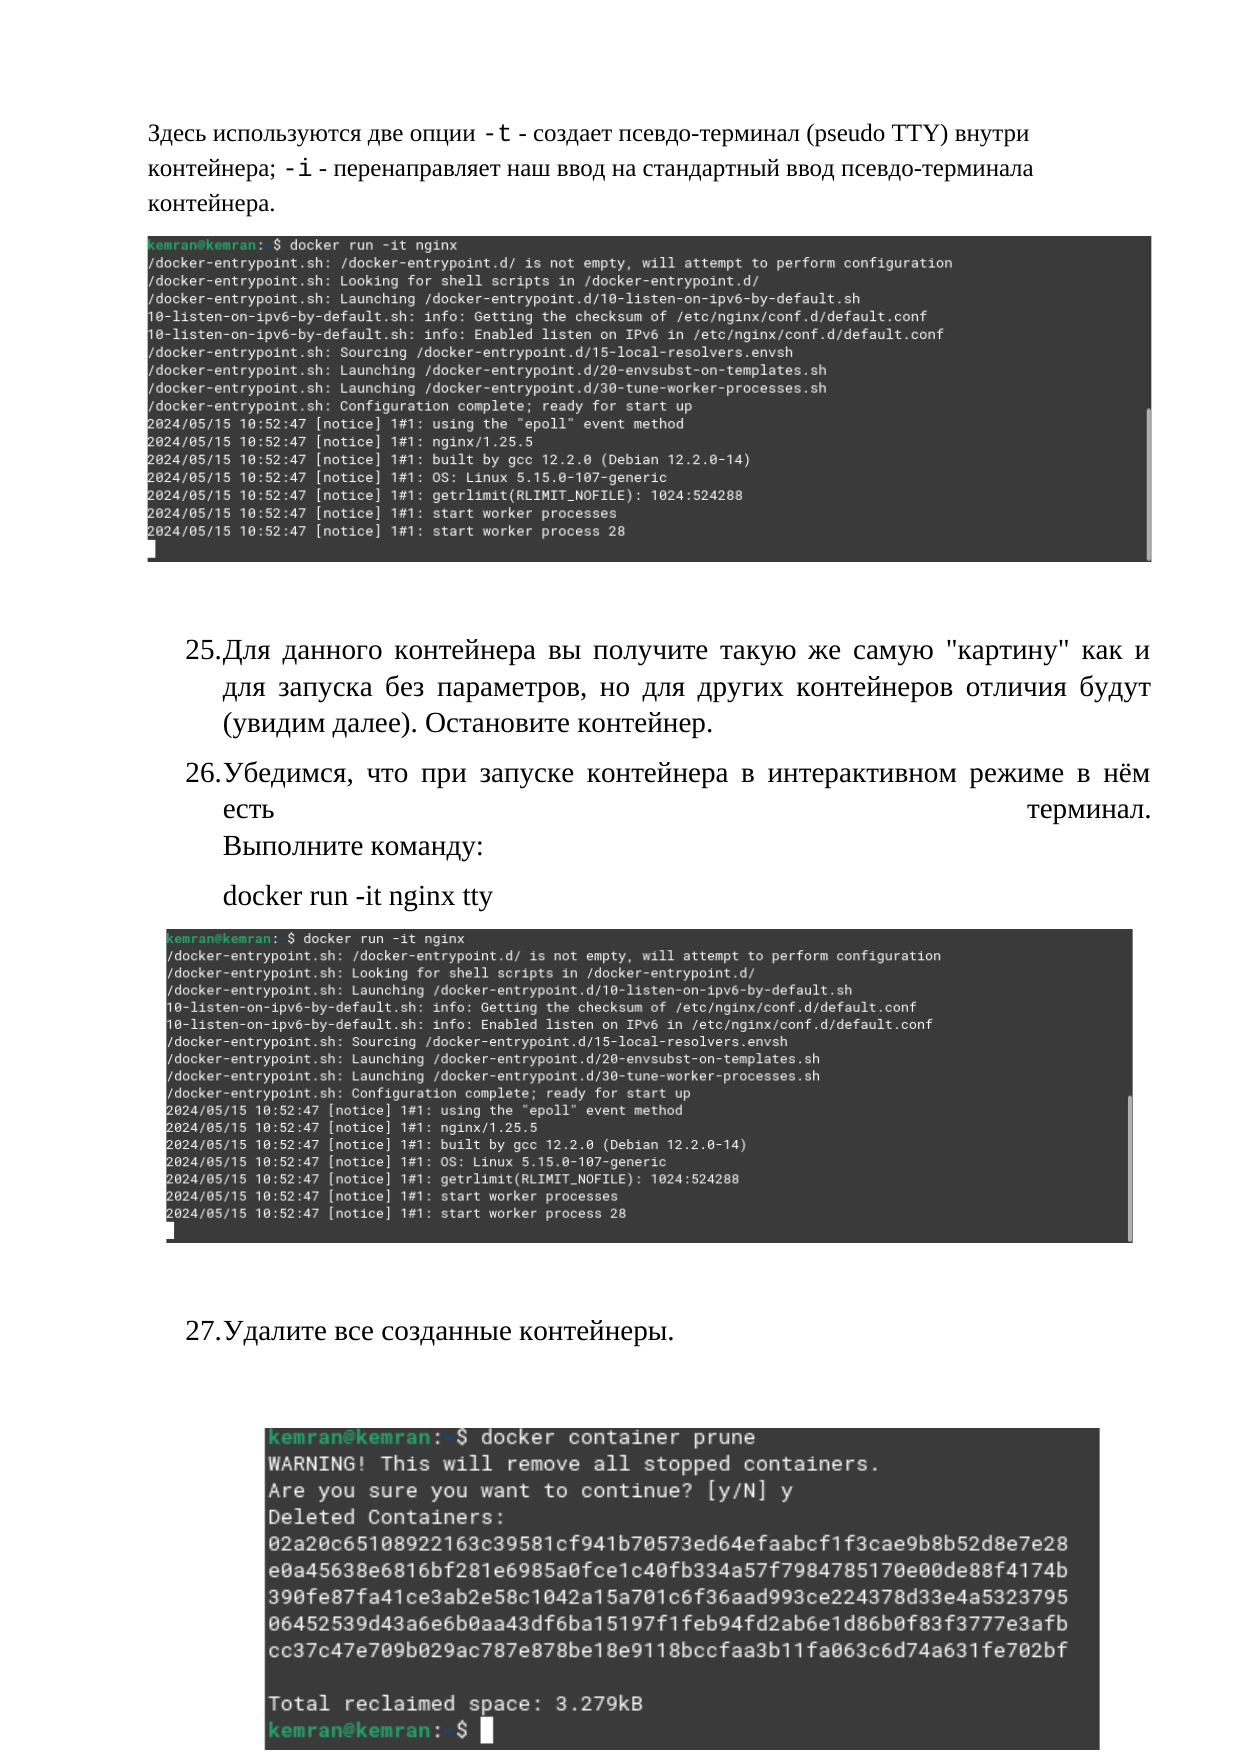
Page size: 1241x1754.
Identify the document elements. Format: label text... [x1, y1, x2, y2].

picture [166, 929, 1133, 1243]
text Здесь используются две опции -t - создает псевдо-терминал (pseudo TTY) внутри контейнера; -i - перенаправляет наш ввод на стандартный ввод псевдо-терминала контейнера. [148, 118, 1152, 217]
list Убедимся, что при запуске контейнера в интерактивном режиме в нём есть терминал. Выполните команду: [185, 756, 1152, 861]
list Удалите все созданные контейнеры. [185, 1313, 1152, 1347]
picture [262, 1428, 1100, 1750]
list Для данного контейнера вы получите такую же самую "картину" как и для запуска без параметров, но для других контейнеров отличия будут (увидим далее). Остановите контейнер. [185, 632, 1152, 738]
picture [147, 236, 1152, 562]
list docker run -it nginx tty [185, 878, 1152, 912]
